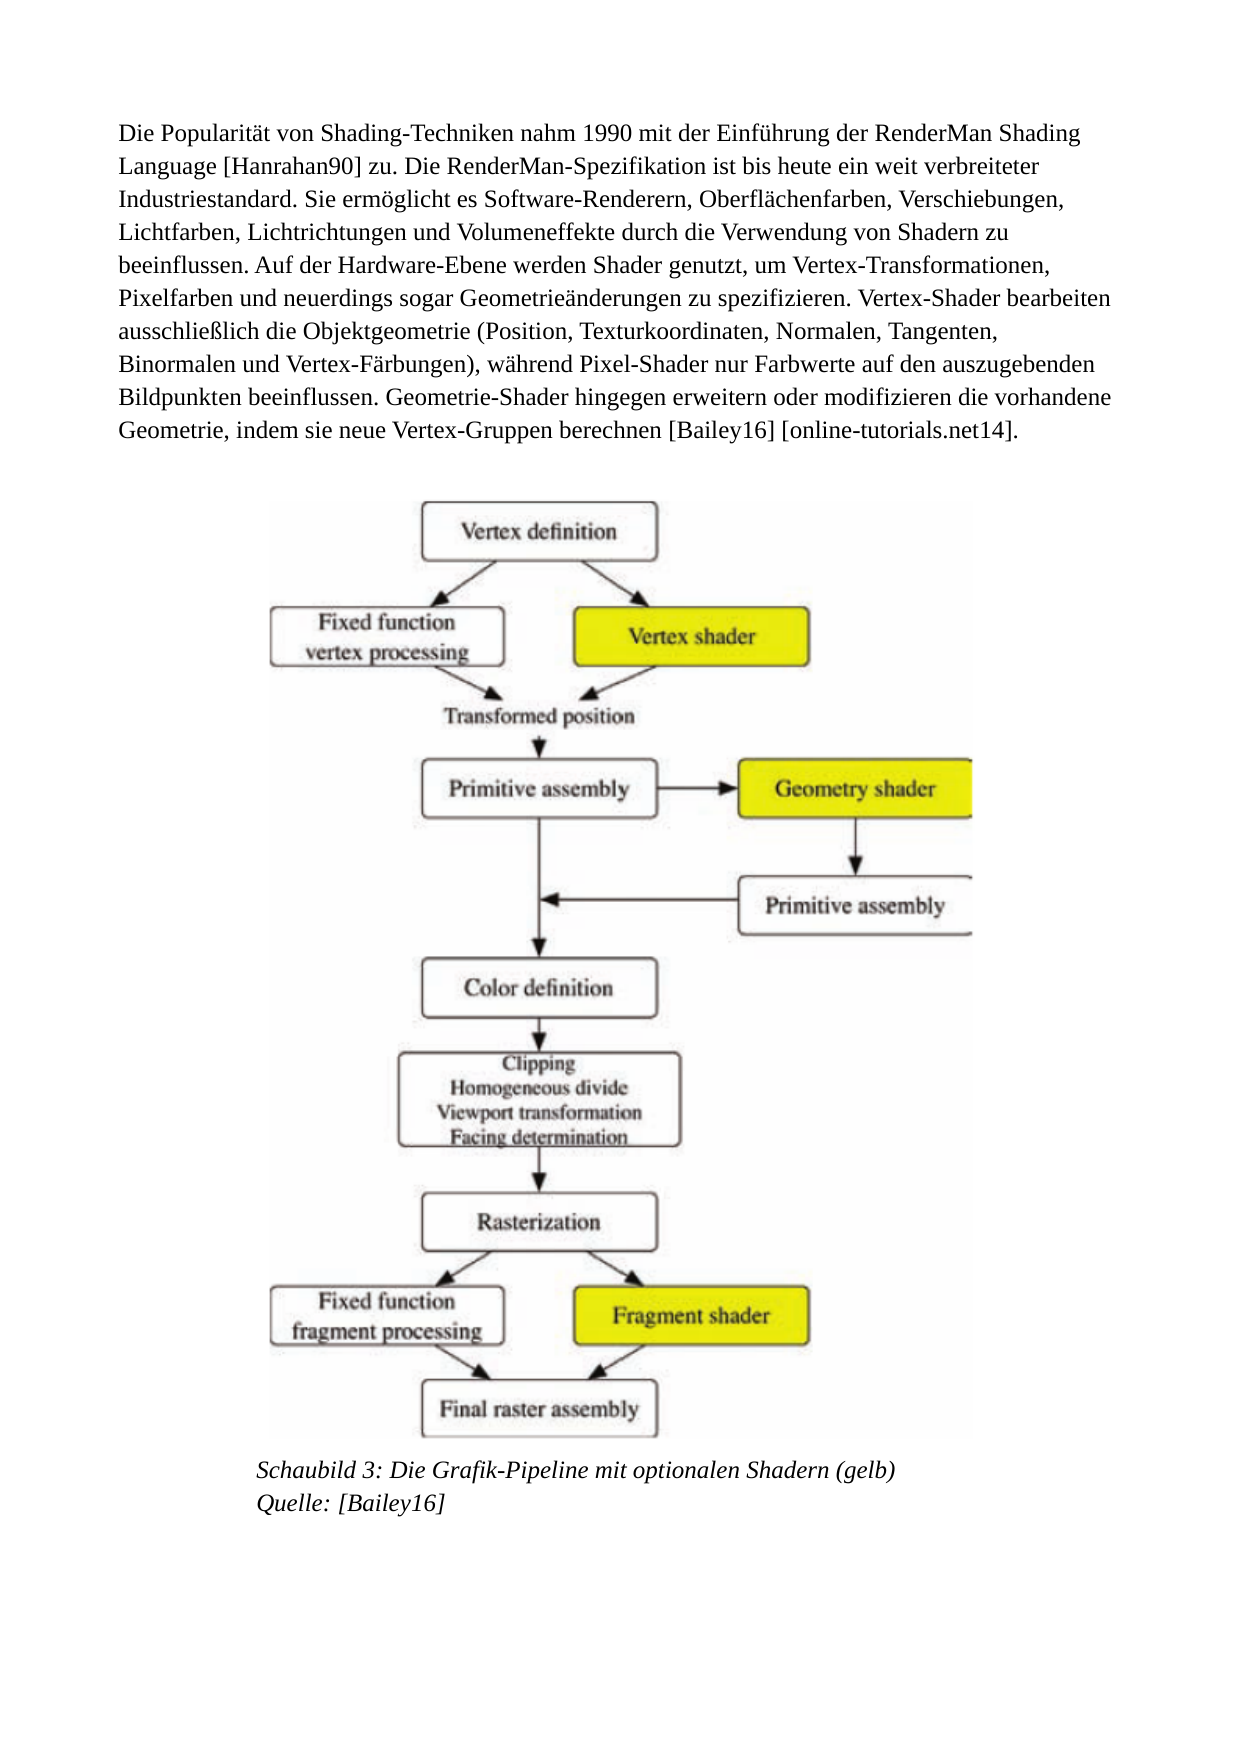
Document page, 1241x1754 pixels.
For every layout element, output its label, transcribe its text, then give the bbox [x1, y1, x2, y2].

text Die Popularität von Shading-Techniken nahm 1990 mit der Einführung der RenderMan Shading Language [Hanrahan90] zu. Die RenderMan-Spezifikation ist bis heute ein weit verbreiteter Industriestandard. Sie ermöglicht es Software-Renderern, Oberflächenfarben, Verschiebungen, Lichtfarben, Lichtrichtungen und Volumeneffekte durch die Verwendung von Shadern zu beeinflussen. Auf der Hardware-Ebene werden Shader genutzt, um Vertex-Transformationen, Pixelfarben und neuerdings sogar Geometrieänderungen zu spezifizieren. Vertex-Shader bearbeiten ausschließlich die Objektgeometrie (Position, Texturkoordinaten, Normalen, Tangenten, Binormalen und Vertex-Färbungen), während Pixel-Shader nur Farbwerte auf den auszugebenden Bildpunkten beeinflussen. Geometrie-Shader hingegen erweitern oder modifizieren die vorhandene Geometrie, indem sie neue Vertex-Gruppen berechnen [Bailey16] [online-tutorials.net14]. [118, 118, 1122, 444]
text Schaubild 3: Die Grafik-Pipeline mit optionalen Shadern (gelb) Quelle: [Bailey16] [256, 1451, 984, 1517]
picture [256, 475, 985, 1451]
